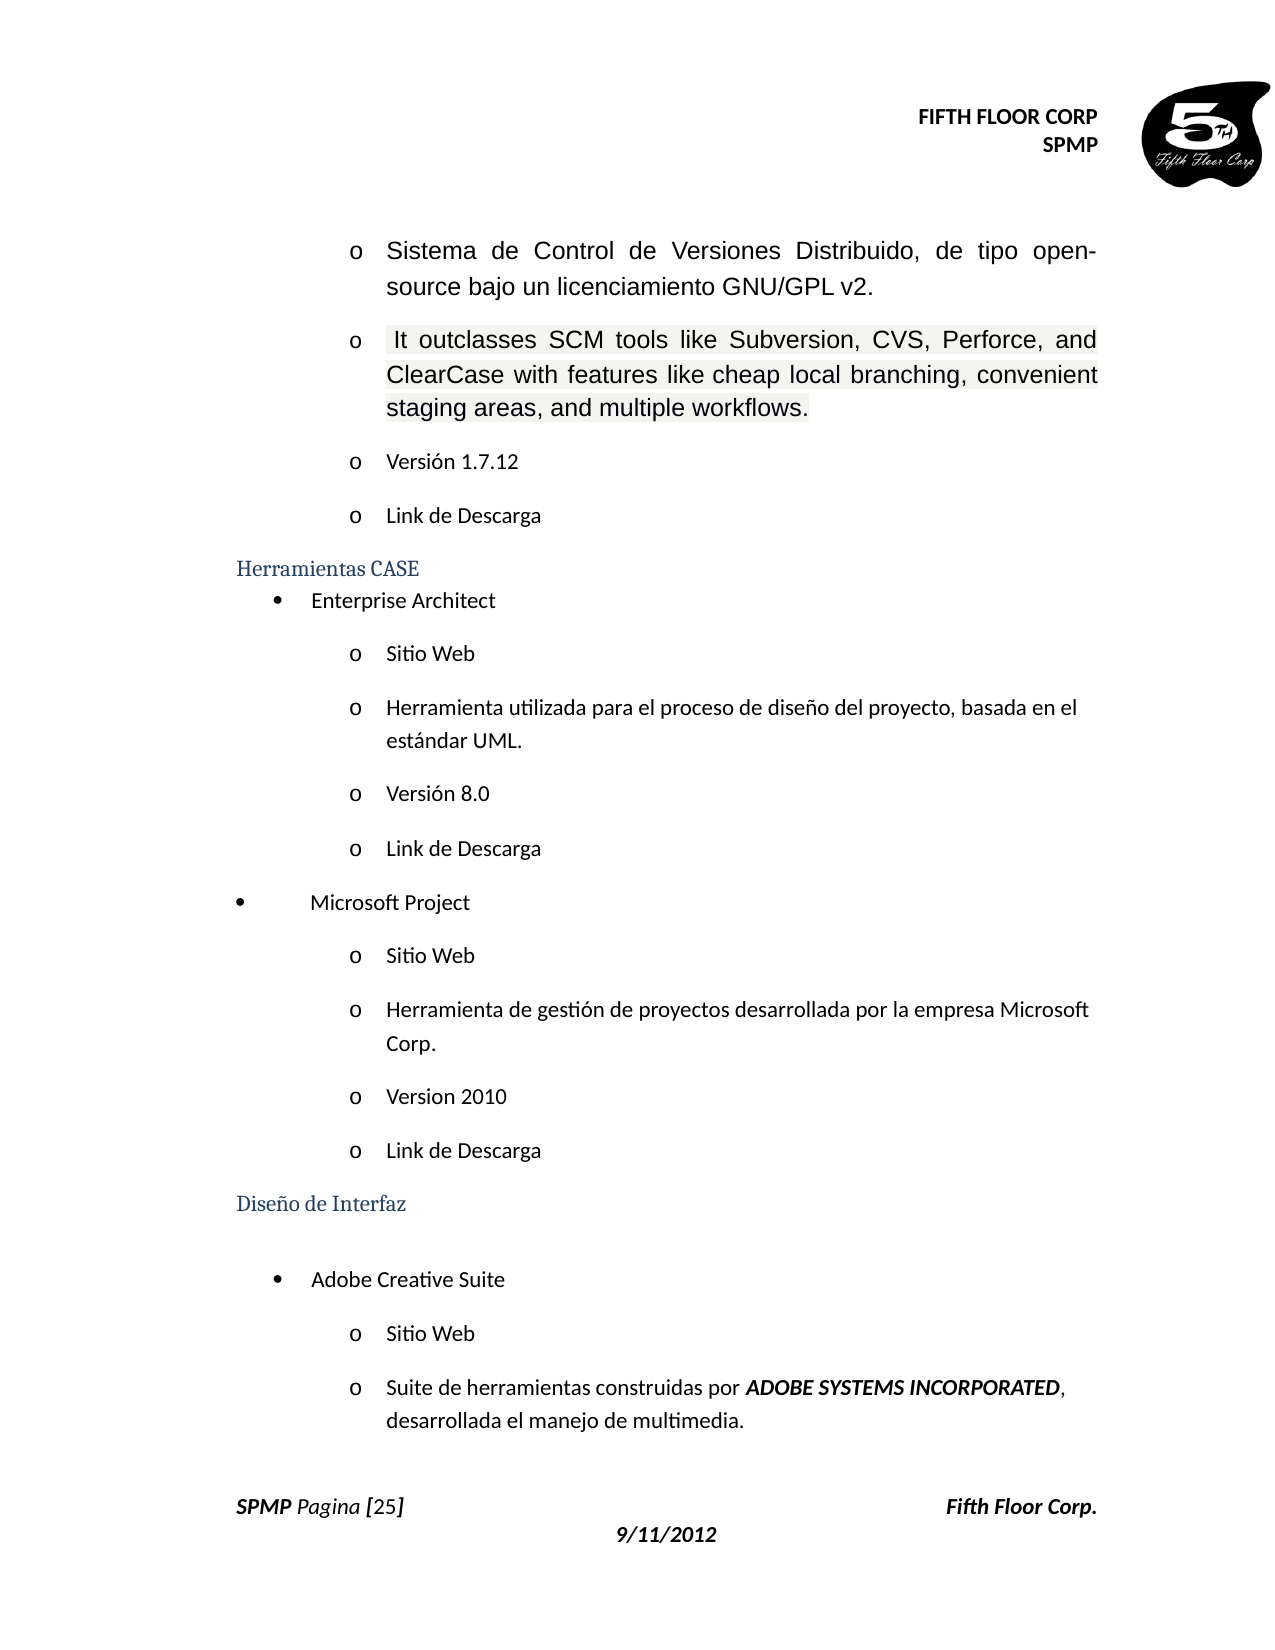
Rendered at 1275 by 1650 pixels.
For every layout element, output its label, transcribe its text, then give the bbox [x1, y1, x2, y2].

list Sitio Web [349, 1319, 1098, 1348]
list Version 2010 [349, 1082, 1098, 1111]
list Sistema de Control de Versiones Distribuido, de tipo open-source bajo un licenciamiento GNU/GPL v2. [349, 236, 1098, 300]
list It outclasses SCM tools like Subversion, CVS, Perforce, and ClearCase with features like cheap local branching, convenient staging areas, and multiple workflows. [349, 325, 1098, 422]
subtitle Diseño de Interfaz [236, 1191, 1098, 1217]
list Enterprise Architect [274, 586, 1098, 614]
list Link de Descarga [349, 1136, 1098, 1166]
list Microsoft Project [236, 888, 1098, 916]
list Herramienta de gestión de proyectos desarrollada por la empresa Microsoft Corp. [349, 996, 1098, 1057]
list Sitio Web [349, 639, 1098, 668]
list Versión 8.0 [349, 779, 1098, 809]
list Link de Descarga [349, 501, 1098, 530]
list Suite de herramientas construidas por ADOBE SYSTEMS INCORPORATED, desarrollada el manejo de multimedia. [349, 1373, 1098, 1434]
list Link de Descarga [349, 834, 1098, 863]
picture [1135, 73, 1275, 196]
list Adobe Creative Suite [274, 1266, 1098, 1294]
list Herramienta utilizada para el proceso de diseño del proyecto, basada en el estándar UML. [349, 693, 1098, 754]
list Sitio Web [349, 941, 1098, 970]
subtitle Herramientas CASE [236, 556, 1098, 582]
list Versión 1.7.12 [349, 447, 1098, 476]
